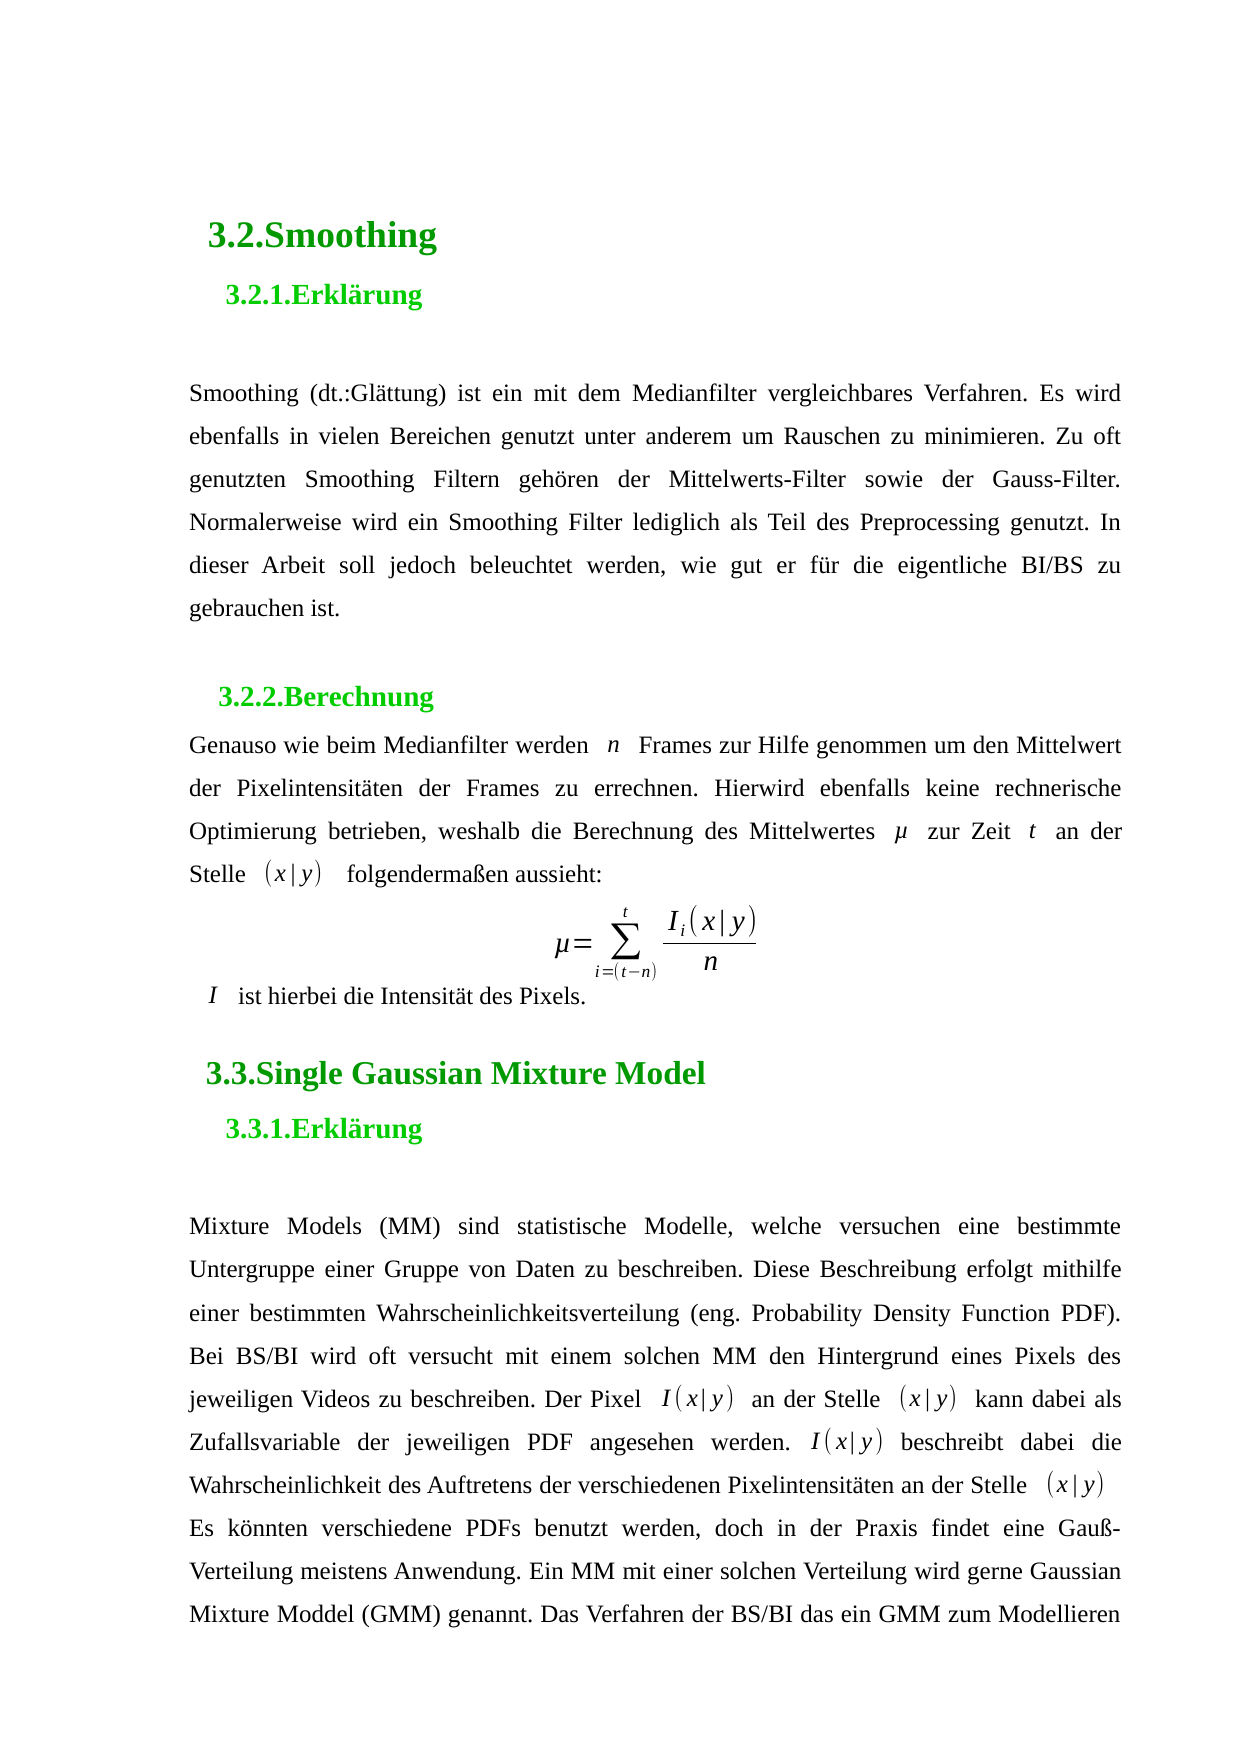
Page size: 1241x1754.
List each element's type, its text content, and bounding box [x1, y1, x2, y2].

text Mixture Models (MM) sind statistische Modelle, welche versuchen eine bestimmte Untergruppe einer Gruppe von Daten zu beschreiben. Diese Beschreibung erfolgt mithilfe einer bestimmten Wahrscheinlichkeitsverteilung (eng. Probability Density Function PDF). Bei BS/BI wird oft versucht mit einem solchen MM den Hintergrund eines Pixels des jeweiligen Videos zu beschreiben. Der Pixelan der Stellekann dabei als Zufallsvariable der jeweiligen PDF angesehen werden.beschreibt dabei die Wahrscheinlichkeit des Auftretens der verschiedenen Pixelintensitäten an der Stelle Es könnten verschiedene PDFs benutzt werden, doch in der Praxis findet eine Gauß-Verteilung meistens Anwendung. Ein MM mit einer solchen Verteilung wird gerne Gaussian Mixture Moddel (GMM) genannt. Das Verfahren der BS/BI das ein GMM zum Modellieren [189, 1211, 1122, 1628]
text Genauso wie beim Medianfilter werdenFrames zur Hilfe genommen um den Mittelwert der Pixelintensitäten der Frames zu errechnen. Hierwird ebenfalls keine rechnerische Optimierung betrieben, weshalb die Berechnung des Mittelwerteszur Zeitan der Stelle folgendermaßen aussieht: [189, 730, 1122, 888]
text 3.2.Smoothing [189, 212, 1122, 255]
text 3.3.1.Erklärung [189, 1111, 1122, 1144]
text Smoothing (dt.:Glättung) ist ein mit dem Medianfilter vergleichbares Verfahren. Es wird ebenfalls in vielen Bereichen genutzt unter anderem um Rauschen zu minimieren. Zu oft genutzten Smoothing Filtern gehören der Mittelwerts-Filter sowie der Gauss-Filter. Normalerweise wird ein Smoothing Filter lediglich als Teil des Preprocessing genutzt. In dieser Arbeit soll jedoch beleuchtet werden, wie gut er für die eigentliche BI/BS zu gebrauchen ist. [189, 378, 1122, 622]
text 3.3.Single Gaussian Mixture Model [189, 1053, 1122, 1092]
text 3.2.1.Erklärung [189, 277, 1122, 311]
text ist hierbei die Intensität des Pixels. [189, 981, 1122, 1010]
text 3.2.2.Berechnung [189, 679, 1122, 713]
